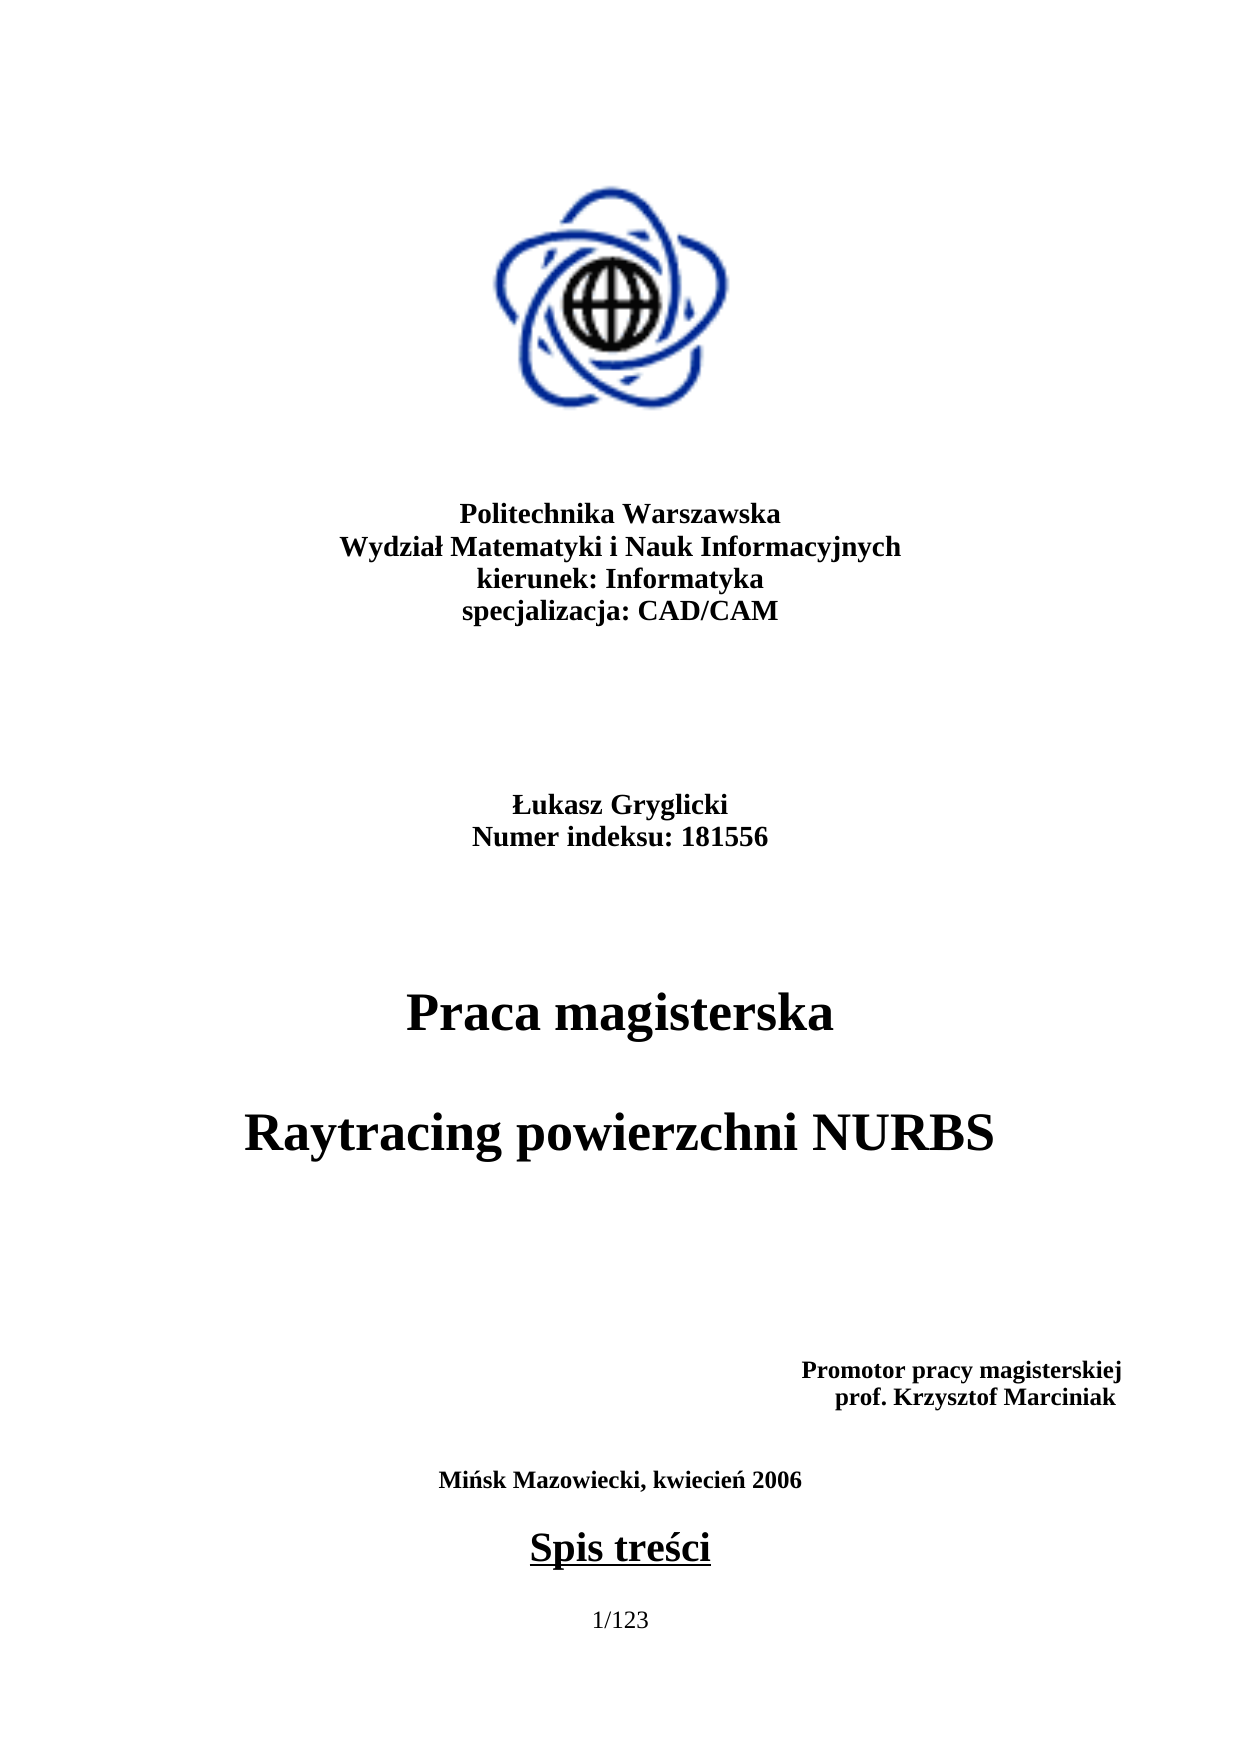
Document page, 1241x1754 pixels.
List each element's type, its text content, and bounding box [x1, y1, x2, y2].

text specjalizacja: CAD/CAM [118, 594, 1122, 627]
text Łukasz Gryglicki [118, 788, 1122, 821]
text Politechnika Warszawska [118, 498, 1122, 530]
text Promotor pracy magisterskiej [118, 1356, 1122, 1383]
picture [466, 157, 752, 432]
text Wydział Matematyki i Nauk Informacyjnych [118, 530, 1122, 562]
text Praca magisterska [118, 982, 1122, 1042]
text Spis treści [118, 1524, 1122, 1570]
text kierunek: Informatyka [118, 562, 1122, 594]
text prof. Krzysztof Marciniak [118, 1383, 1122, 1411]
text Numer indeksu: 181556 [118, 821, 1122, 853]
text Mińsk Mazowiecki, kwiecień 2006 [118, 1467, 1122, 1494]
text Raytracing powierzchni NURBS [118, 1102, 1122, 1162]
